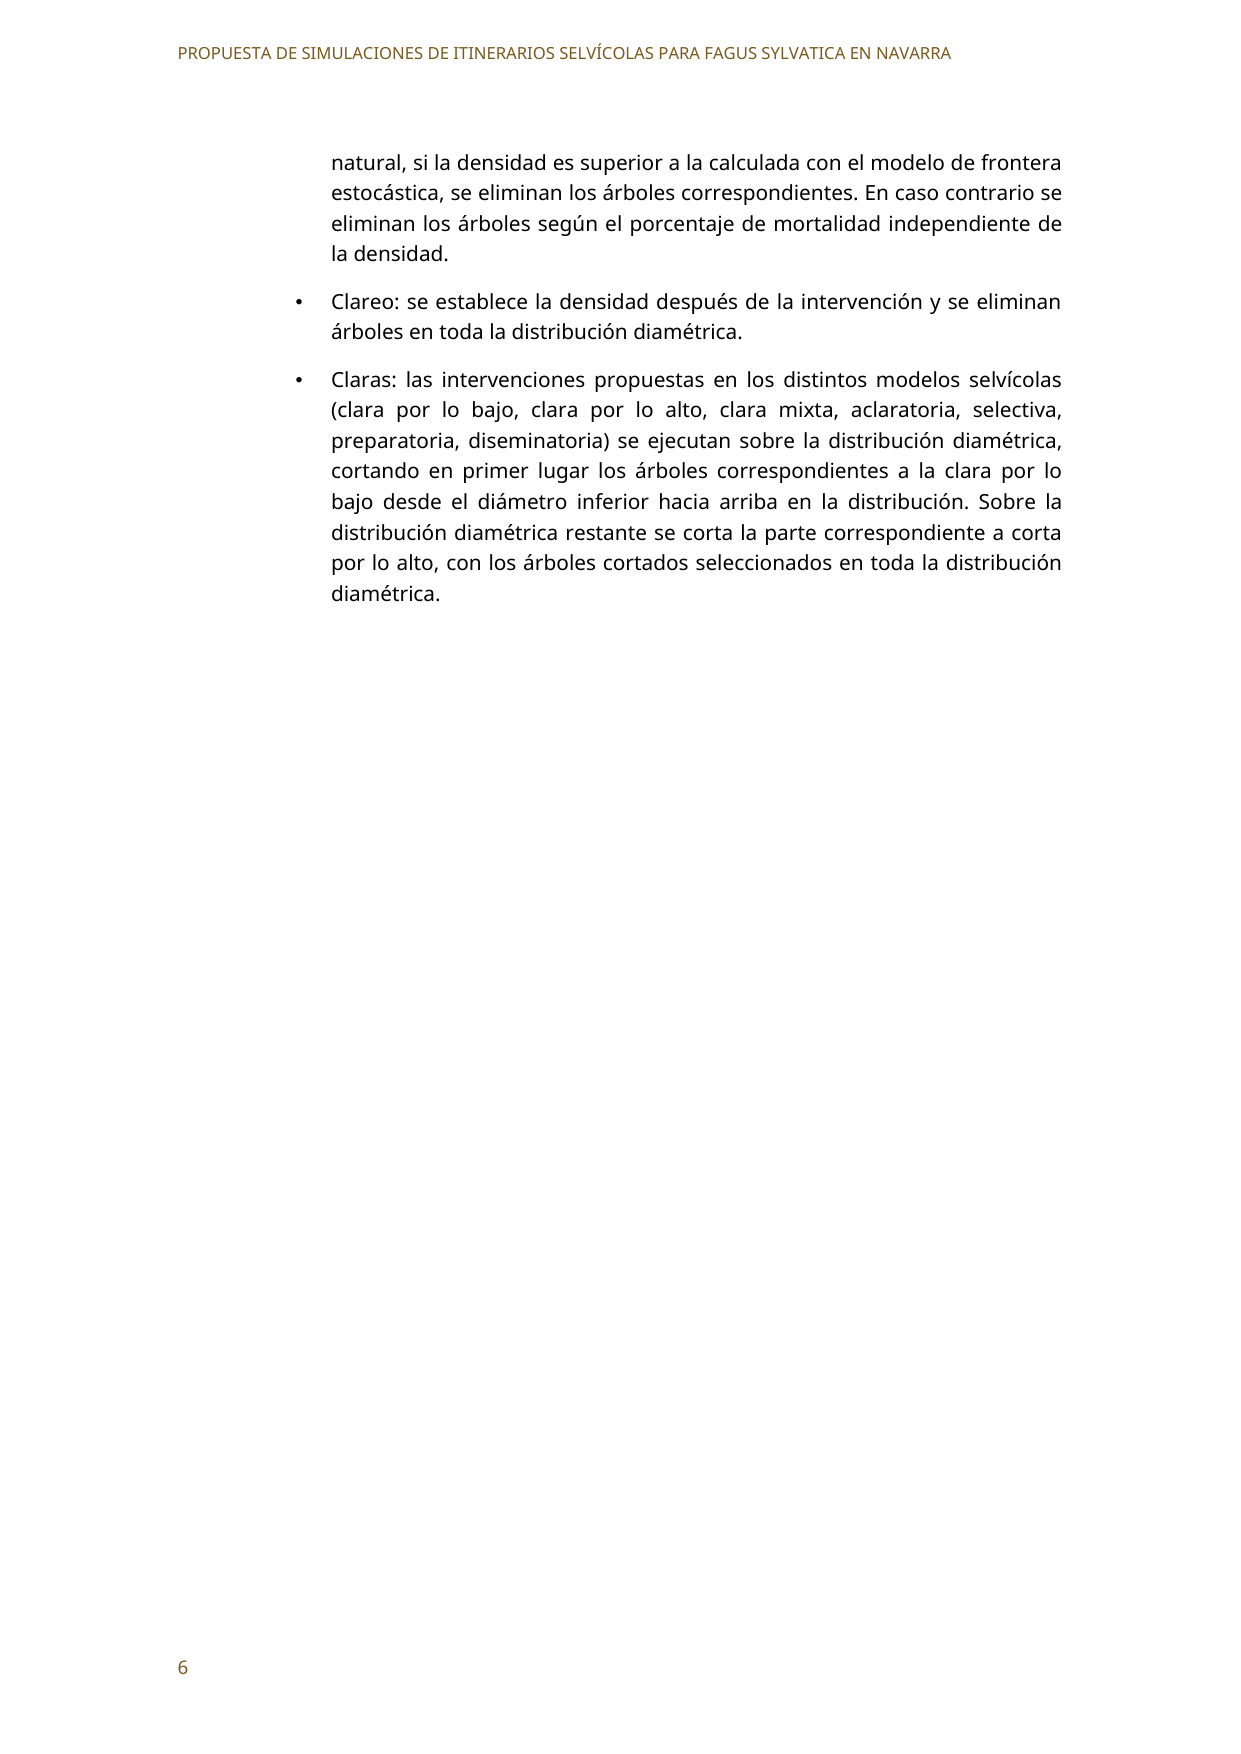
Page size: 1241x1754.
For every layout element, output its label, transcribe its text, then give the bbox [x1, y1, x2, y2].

list natural, si la densidad es superior a la calculada con el modelo de frontera estocástica, se eliminan los árboles correspondientes. En caso contrario se eliminan los árboles según el porcentaje de mortalidad independiente de la densidad. [295, 148, 1063, 268]
list Clareo: se establece la densidad después de la intervención y se eliminan árboles en toda la distribución diamétrica. [295, 287, 1063, 346]
list Claras: las intervenciones propuestas en los distintos modelos selvícolas (clara por lo bajo, clara por lo alto, clara mixta, aclaratoria, selectiva, preparatoria, diseminatoria) se ejecutan sobre la distribución diamétrica, cortando en primer lugar los árboles correspondientes a la clara por lo bajo desde el diámetro inferior hacia arriba en la distribución. Sobre la distribución diamétrica restante se corta la parte correspondiente a corta por lo alto, con los árboles cortados seleccionados en toda la distribución diamétrica. [295, 365, 1063, 607]
